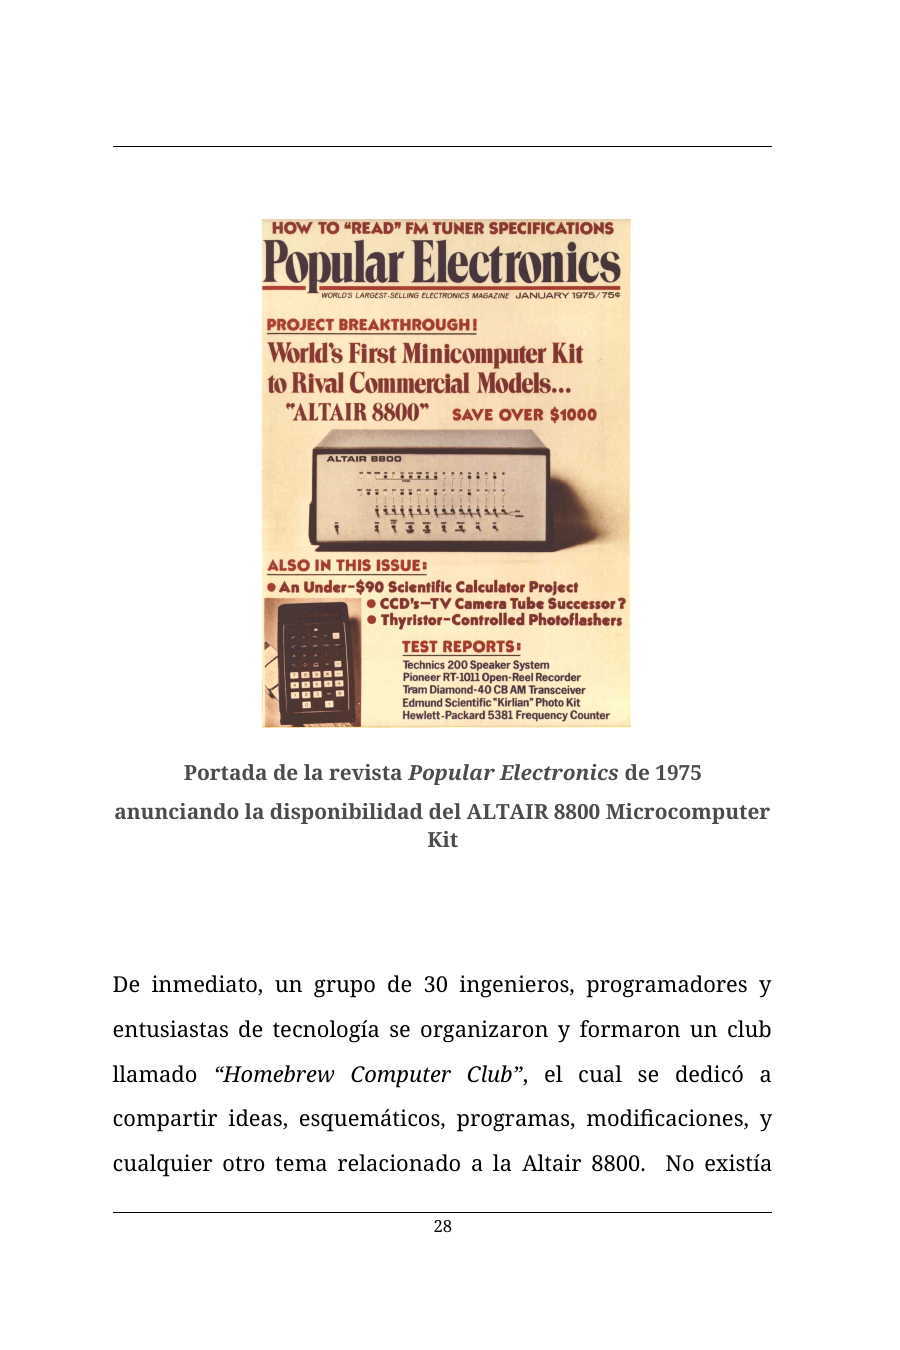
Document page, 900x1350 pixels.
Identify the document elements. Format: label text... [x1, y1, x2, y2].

picture [261, 219, 631, 728]
text anunciando la disponibilidad del ALTAIR 8800 Microcomputer Kit [112, 797, 772, 854]
text Portada de la revista Popular Electronics de 1975 [112, 758, 772, 786]
text De inmediato, un grupo de 30 ingenieros, programadores y entusiastas de tecnología se organizaron y formaron un club llamado “Homebrew Computer Club”, el cual se dedicó a compartir ideas, esquemáticos, programas, modificaciones, y cualquier otro tema relacionado a la Altair 8800. No existía [112, 969, 772, 1178]
